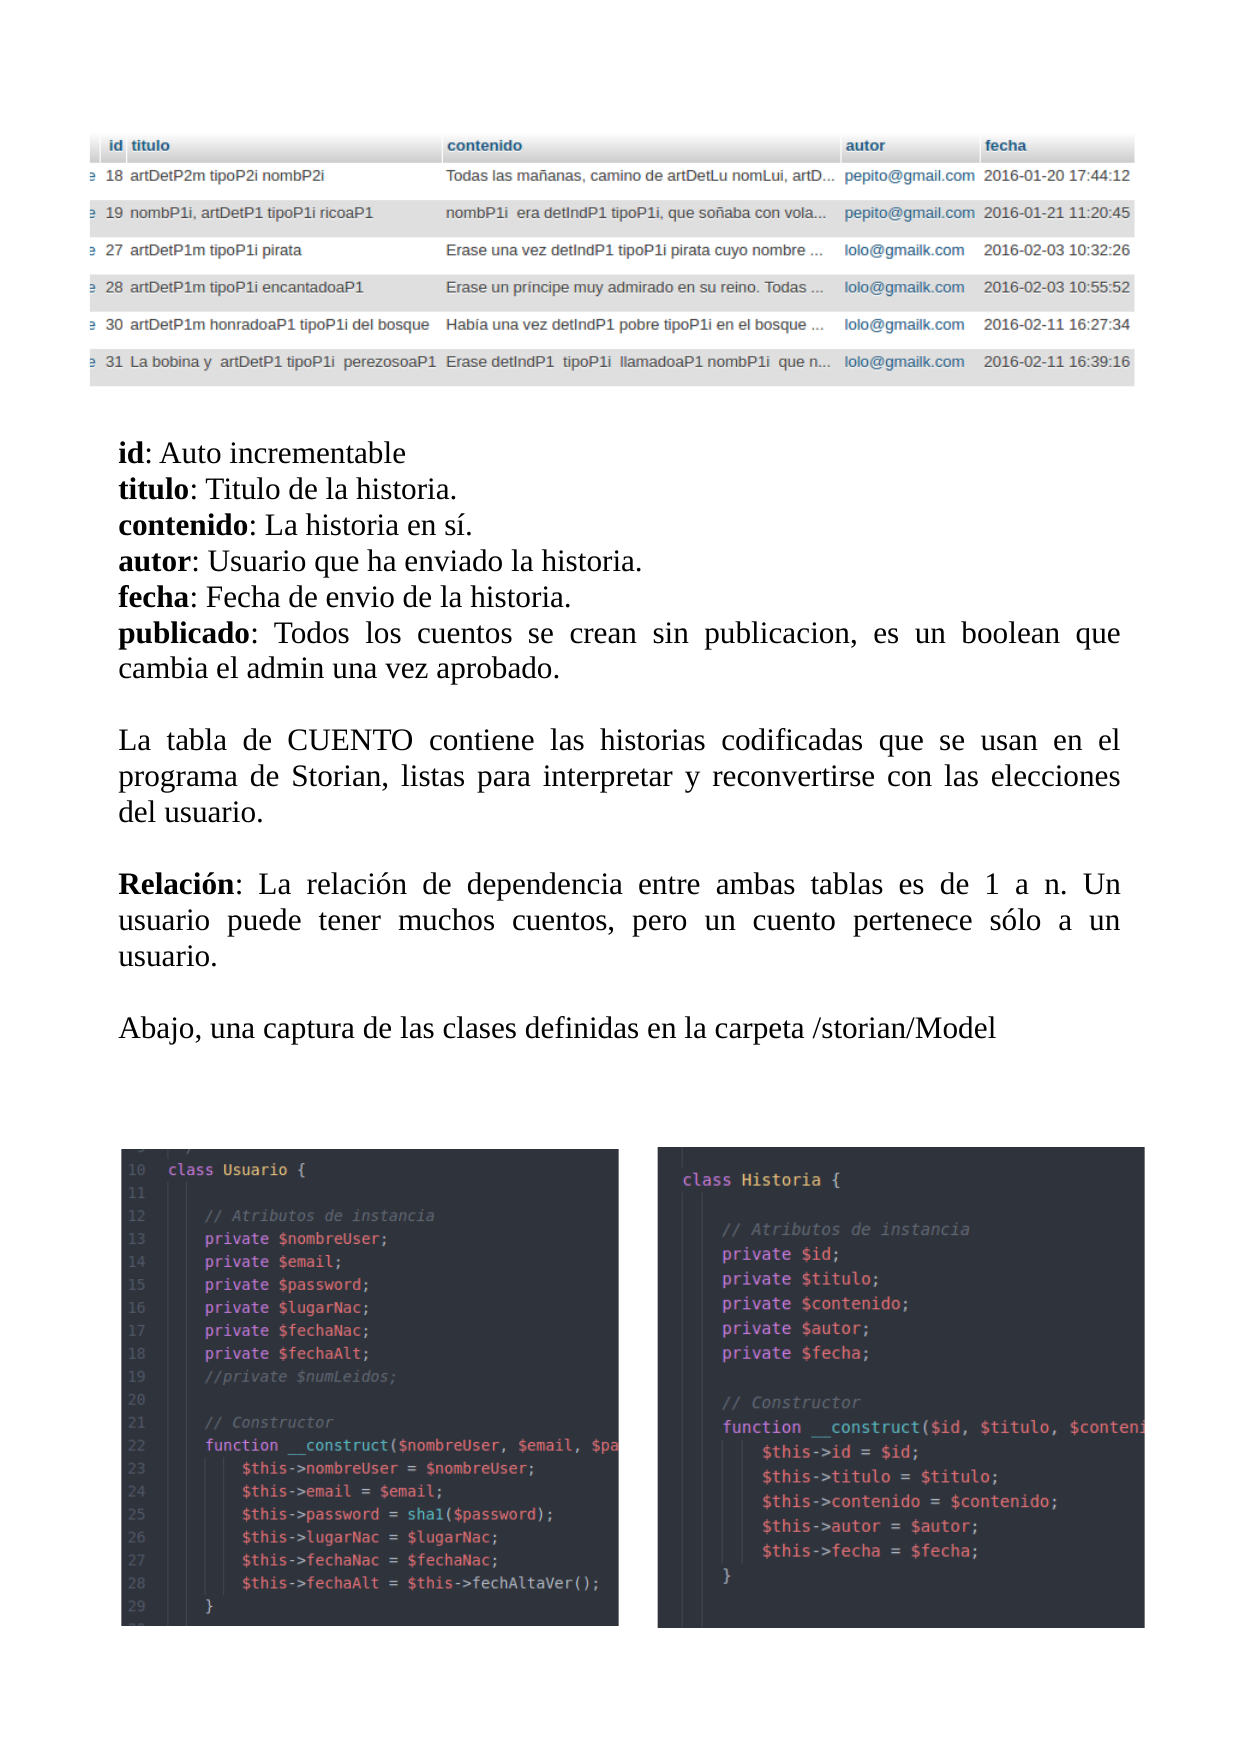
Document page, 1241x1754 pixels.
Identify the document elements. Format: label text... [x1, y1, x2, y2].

text fecha: Fecha de envio de la historia. [118, 578, 1122, 614]
text Relación: La relación de dependencia entre ambas tablas es de 1 a n. Un usuario puede tener muchos cuentos, pero un cuento pertenece sólo a un usuario. [118, 865, 1122, 973]
picture [89, 118, 1151, 399]
text La tabla de CUENTO contiene las historias codificadas que se usan en el programa de Storian, listas para interpretar y reconvertirse con las elecciones del usuario. [118, 722, 1122, 829]
text autor: Usuario que ha enviado la historia. [118, 542, 1122, 578]
text contenido: La historia en sí. [118, 506, 1122, 542]
text Abajo, una captura de las clases definidas en la carpeta /storian/Model [118, 1009, 1122, 1045]
text id: Auto incrementable [118, 434, 1122, 470]
picture [121, 1149, 330, 1626]
picture [657, 1147, 865, 1628]
text titulo: Titulo de la historia. [118, 470, 1122, 506]
text publicado: Todos los cuentos se crean sin publicacion, es un boolean que cambia el admin una vez aprobado. [118, 614, 1122, 686]
